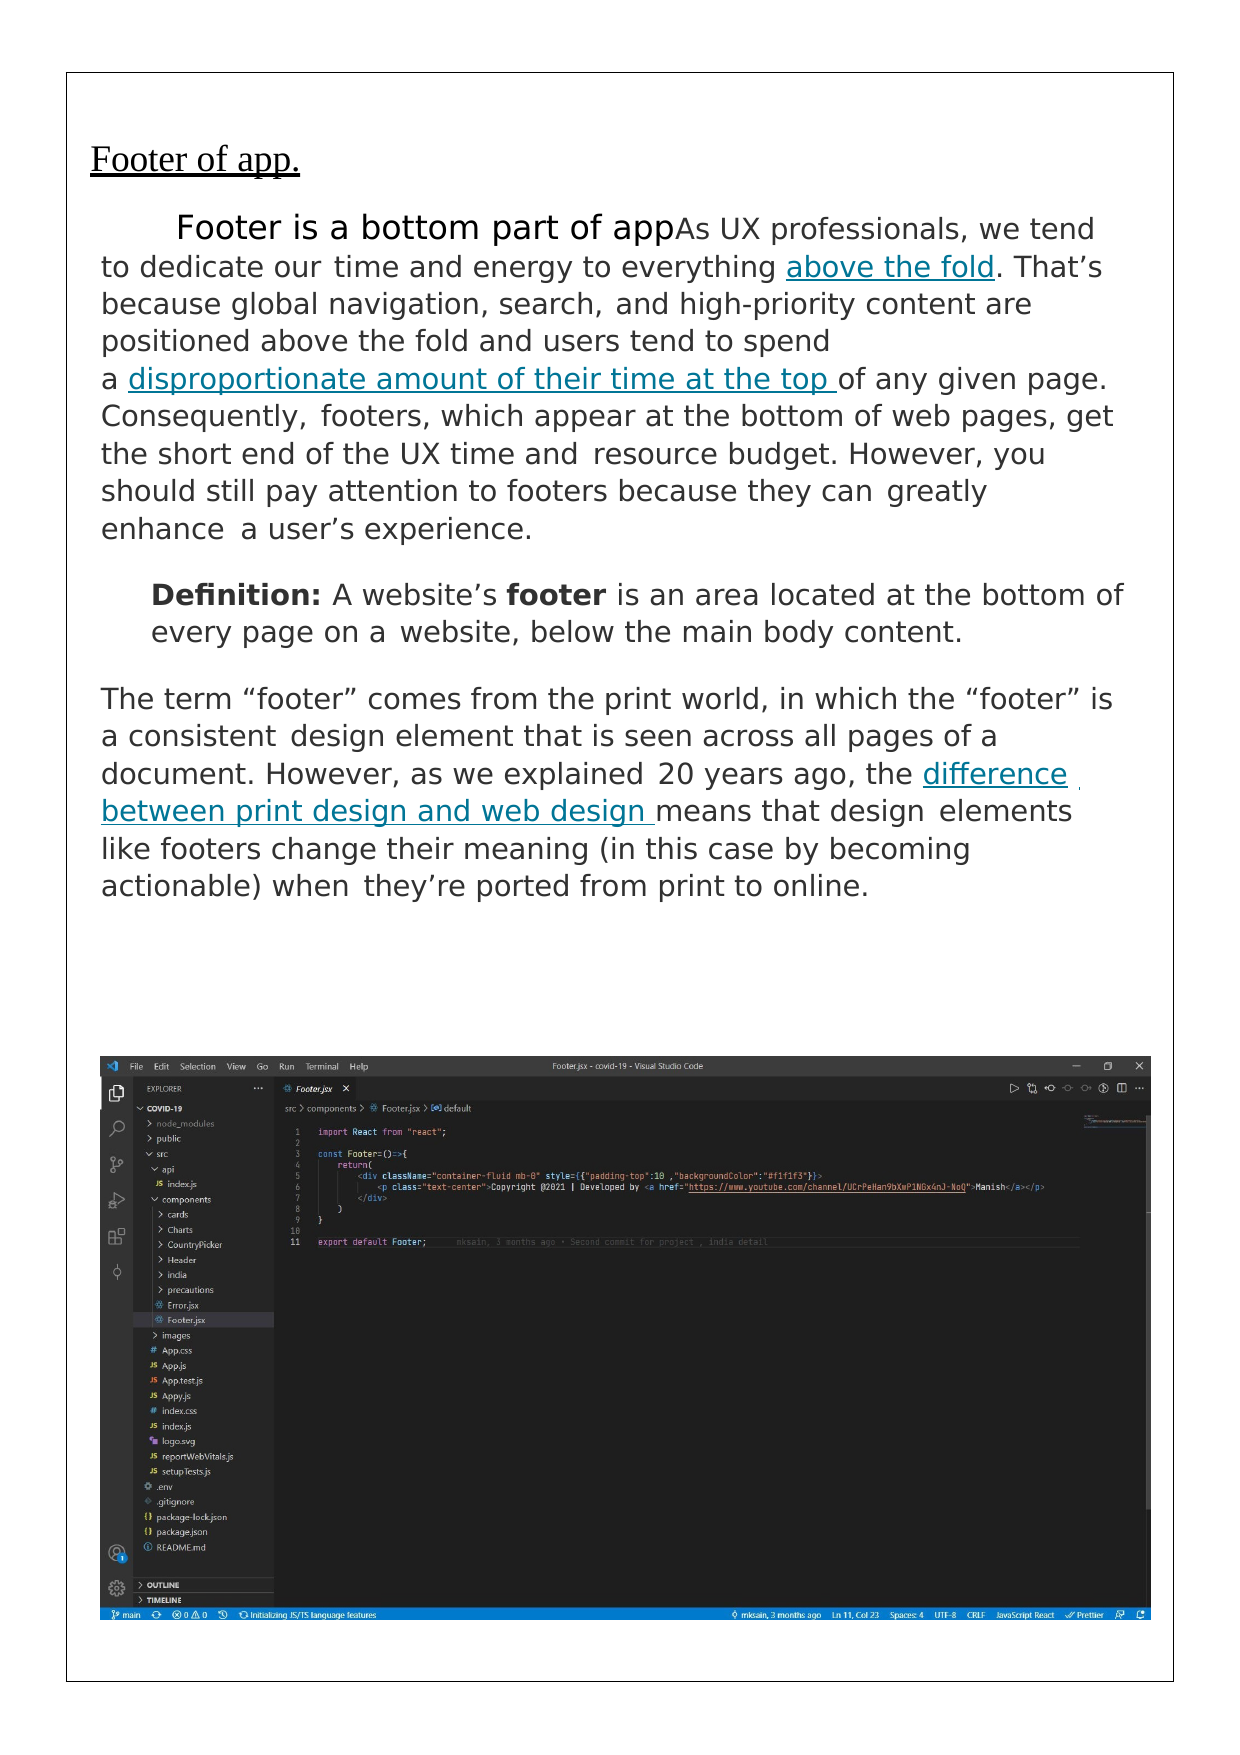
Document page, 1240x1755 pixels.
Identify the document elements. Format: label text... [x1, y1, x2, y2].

text Footer of app. [90, 136, 1137, 179]
text Footer is a bottom part of appAs UX professionals, we tend to dedicate our time and energy to everything above the fold. That’s because global navigation, search, and high-priority content are positioned above the fold and users tend to spend [101, 208, 1116, 358]
text a disproportionate amount of their time at the top of any given page. Consequently, footers, which appear at the bottom of web pages, get the short end of the UX time and resource budget. However, you should still pay attention to footers because they can greatly enhance a user’s experience. [101, 362, 1116, 546]
text Definition: A website’s footer is an area located at the bottom of every page on a website, below the main body content. [151, 578, 1137, 650]
text The term “footer” comes from the print world, in which the “footer” is a consistent design element that is seen across all pages of a document. However, as we explained 20 years ago, the difference between print design and web design means that design elements like footers change their meaning (in this case by becoming actionable) when they’re ported from print to online. [101, 682, 1115, 903]
picture [100, 1056, 1151, 1620]
